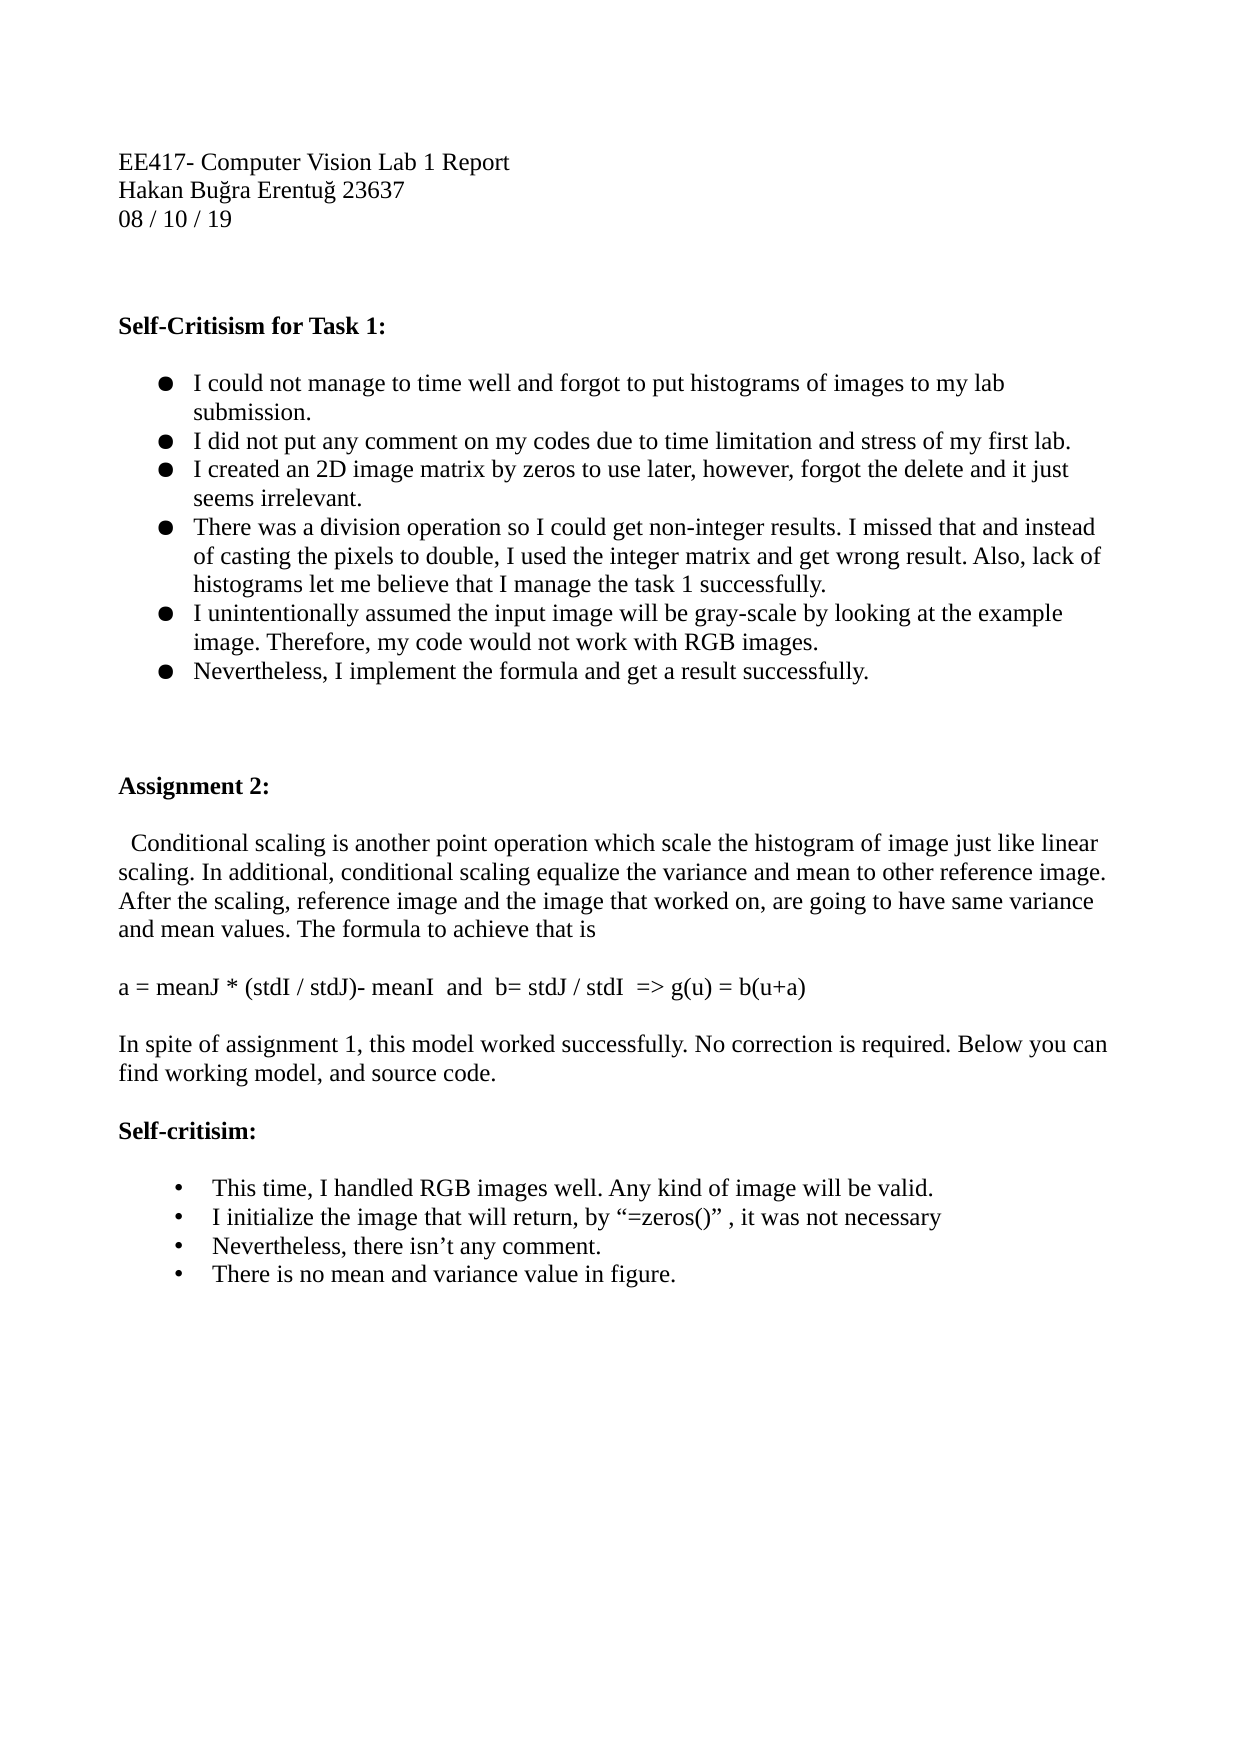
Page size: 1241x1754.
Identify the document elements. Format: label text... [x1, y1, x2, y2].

list I did not put any comment on my codes due to time limitation and stress of my first lab. [156, 426, 1122, 454]
text a = meanJ * (stdI / stdJ)- meanI and b= stdJ / stdI => g(u) = b(u+a) [118, 972, 1122, 1001]
list Nevertheless, I implement the formula and get a result successfully. [156, 656, 1122, 684]
text Conditional scaling is another point operation which scale the histogram of image just like linear scaling. In additional, conditional scaling equalize the variance and mean to other reference image. After the scaling, reference image and the image that worked on, are going to have same variance and mean values. The formula to achieve that is [118, 828, 1122, 943]
list There was a division operation so I could get non-integer results. I missed that and instead of casting the pixels to double, I used the integer matrix and get wrong result. Also, lack of histograms let me believe that I manage the task 1 successfully. [156, 512, 1122, 598]
text Self-Critisism for Task 1: [118, 311, 1122, 339]
list This time, I handled RGB images well. Any kind of image will be valid. [174, 1173, 1122, 1202]
list I created an 2D image matrix by zeros to use later, however, forgot the delete and it just seems irrelevant. [156, 454, 1122, 512]
list Nevertheless, there isn’t any comment. [174, 1231, 1122, 1259]
list There is no mean and variance value in figure. [174, 1259, 1122, 1288]
text Assignment 2: [118, 771, 1122, 799]
text In spite of assignment 1, this model worked successfully. No correction is required. Below you can find working model, and source code. [118, 1029, 1122, 1087]
text Self-critisim: [118, 1116, 1122, 1144]
list I could not manage to time well and forgot to put histograms of images to my lab submission. [156, 368, 1122, 426]
list I initialize the image that will return, by “=zeros()” , it was not necessary [174, 1202, 1122, 1231]
list I unintentionally assumed the input image will be gray-scale by looking at the example image. Therefore, my code would not work with RGB images. [156, 598, 1122, 656]
